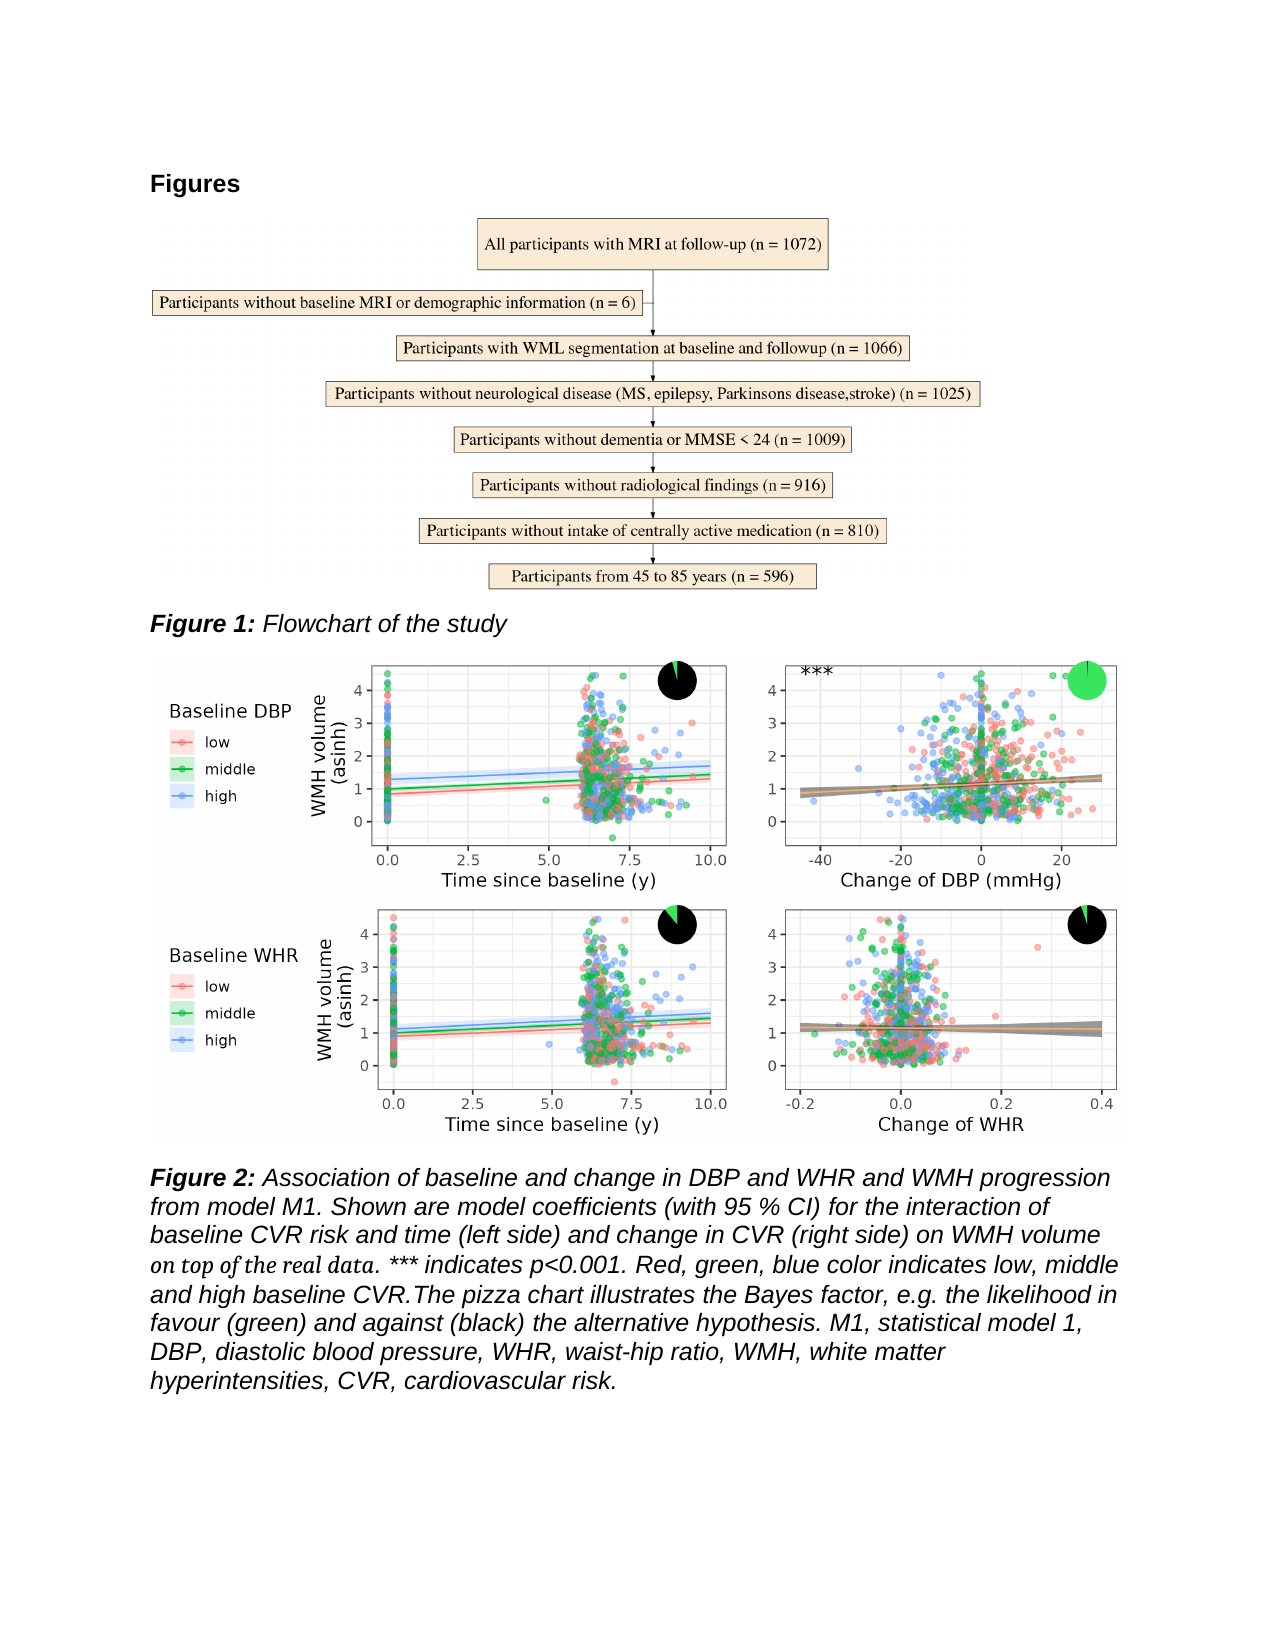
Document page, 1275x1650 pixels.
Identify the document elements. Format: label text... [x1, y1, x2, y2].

text Figure 2: Association of baseline and change in DBP and WHR and WMH progression from model M1. Shown are model coefficients (with 95 % CI) for the interaction of baseline CVR risk and time (left side) and change in CVR (right side) on WMH volume on top of the real data. *** indicates p<0.001. Red, green, blue color indicates low, middle and high baseline CVR.The pizza chart illustrates the Bayes factor, e.g. the likelihood in favour (green) and against (black) the alternative hypothesis. M1, statistical model 1, DBP, diastolic blood pressure, WHR, waist-hip ratio, WMH, white matter hyperintensities, CVR, cardiovascular risk. [150, 1144, 1125, 1395]
text Figures [150, 169, 1125, 197]
text Figure 1: Flowchart of the study [150, 609, 1125, 638]
picture [150, 656, 1125, 1144]
picture [150, 216, 982, 591]
